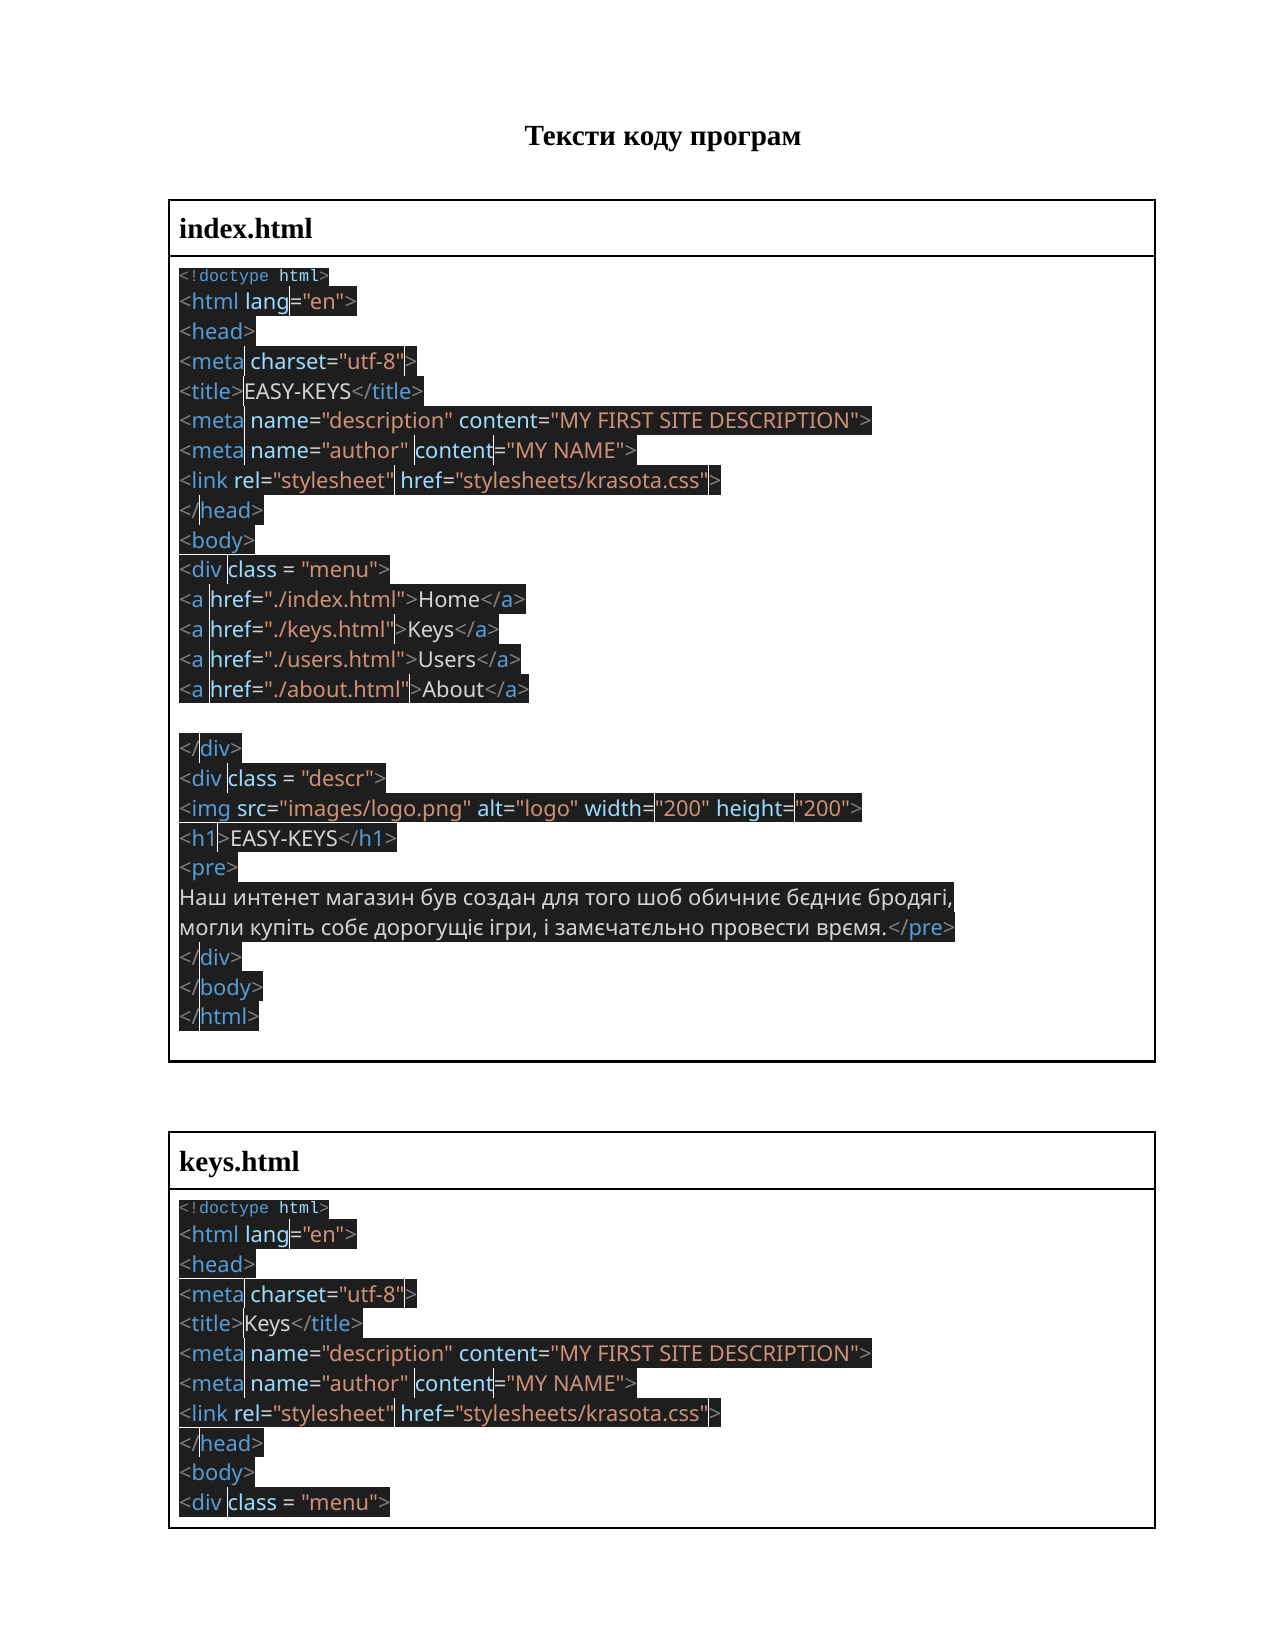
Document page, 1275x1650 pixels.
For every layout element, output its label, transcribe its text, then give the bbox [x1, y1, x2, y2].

text Тексти коду програм [169, 118, 1157, 152]
table_header index.html [170, 201, 1154, 255]
table_cell <!doctype html> <html lang="en"> <head> <meta charset="utf-8"> <title>EASY-KEYS</title> <meta name="description" content="MY FIRST SITE DESCRIPTION"> <meta name="author" content="MY NAME"> <link rel="stylesheet" href="stylesheets/krasota.css"> </head> <body> <div class = "menu"> <a href="./index.html">Home</a> <a href="./keys.html">Keys</a> <a href="./users.html">Users</a> <a href="./about.html">About</a> </div> <div class = "descr"> <img src="images/logo.png" alt="logo" width="200" height="200"> <h1>EASY-KEYS</h1> <pre> Наш интенет магазин був создан для того шоб обичниє бєдниє бродягі, могли купіть собє дорогущіє ігри, і замєчатєльно провести врємя.</pre> </div> </body> </html> [170, 257, 1154, 1060]
table_cell <!doctype html> <html lang="en"> <head> <meta charset="utf-8"> <title>Keys</title> <meta name="description" content="MY FIRST SITE DESCRIPTION"> <meta name="author" content="MY NAME"> <link rel="stylesheet" href="stylesheets/krasota.css"> </head> <body> <div class = "menu"> [170, 1190, 1154, 1527]
table_header keys.html [170, 1133, 1154, 1188]
